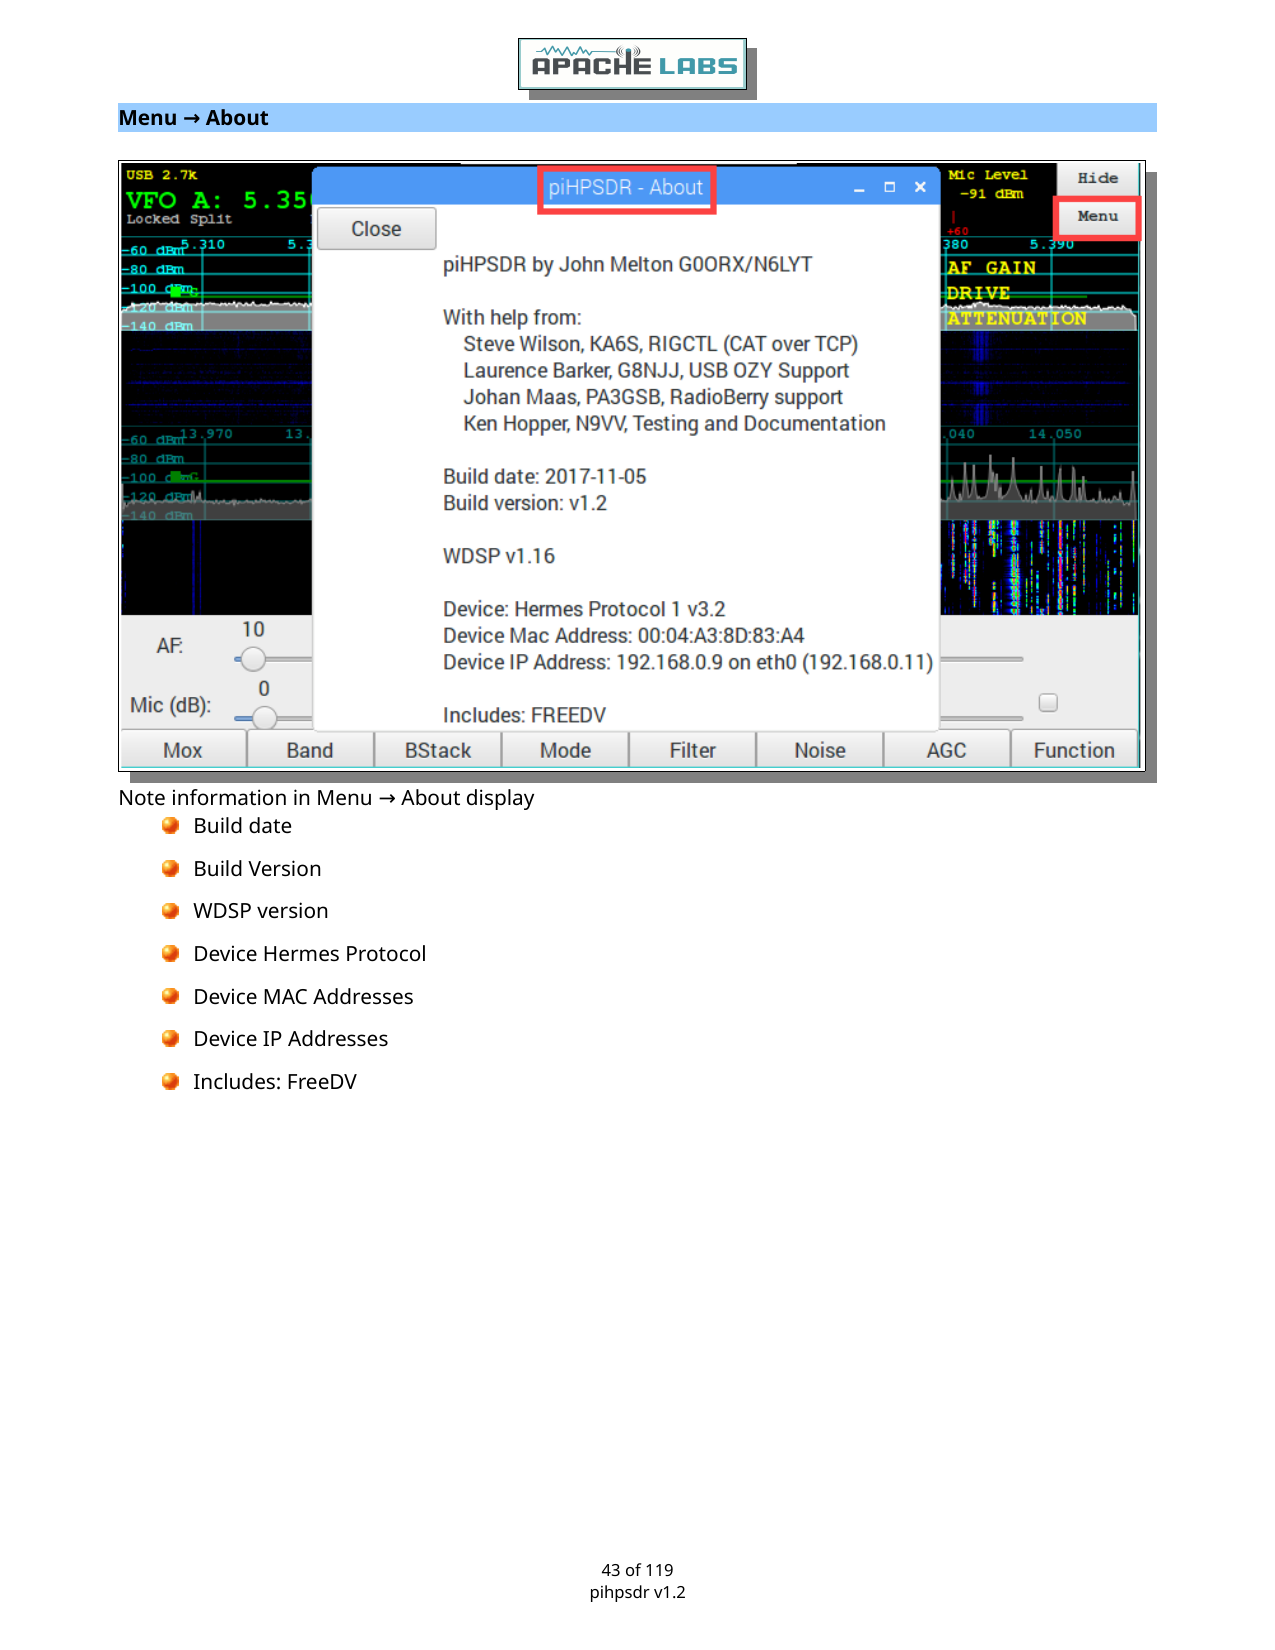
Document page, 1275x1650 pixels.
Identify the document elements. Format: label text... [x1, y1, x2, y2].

picture [162, 860, 179, 877]
picture [121, 163, 1142, 768]
list Build date [162, 811, 1157, 840]
picture [162, 1030, 179, 1047]
list Device MAC Addresses [162, 982, 1157, 1010]
picture [162, 817, 179, 834]
picture [162, 988, 179, 1004]
list Includes: FreeDV [162, 1067, 1157, 1096]
list Device Hermes Protocol [162, 939, 1157, 968]
list Build Version [162, 854, 1157, 882]
picture [162, 1073, 179, 1090]
list WDSP version [162, 897, 1157, 925]
picture [521, 40, 744, 87]
picture [162, 903, 179, 919]
picture [162, 945, 179, 962]
list Note information in Menu → About display [118, 772, 1157, 811]
subtitle Menu → About [118, 103, 1157, 132]
list Device IP Addresses [162, 1024, 1157, 1053]
